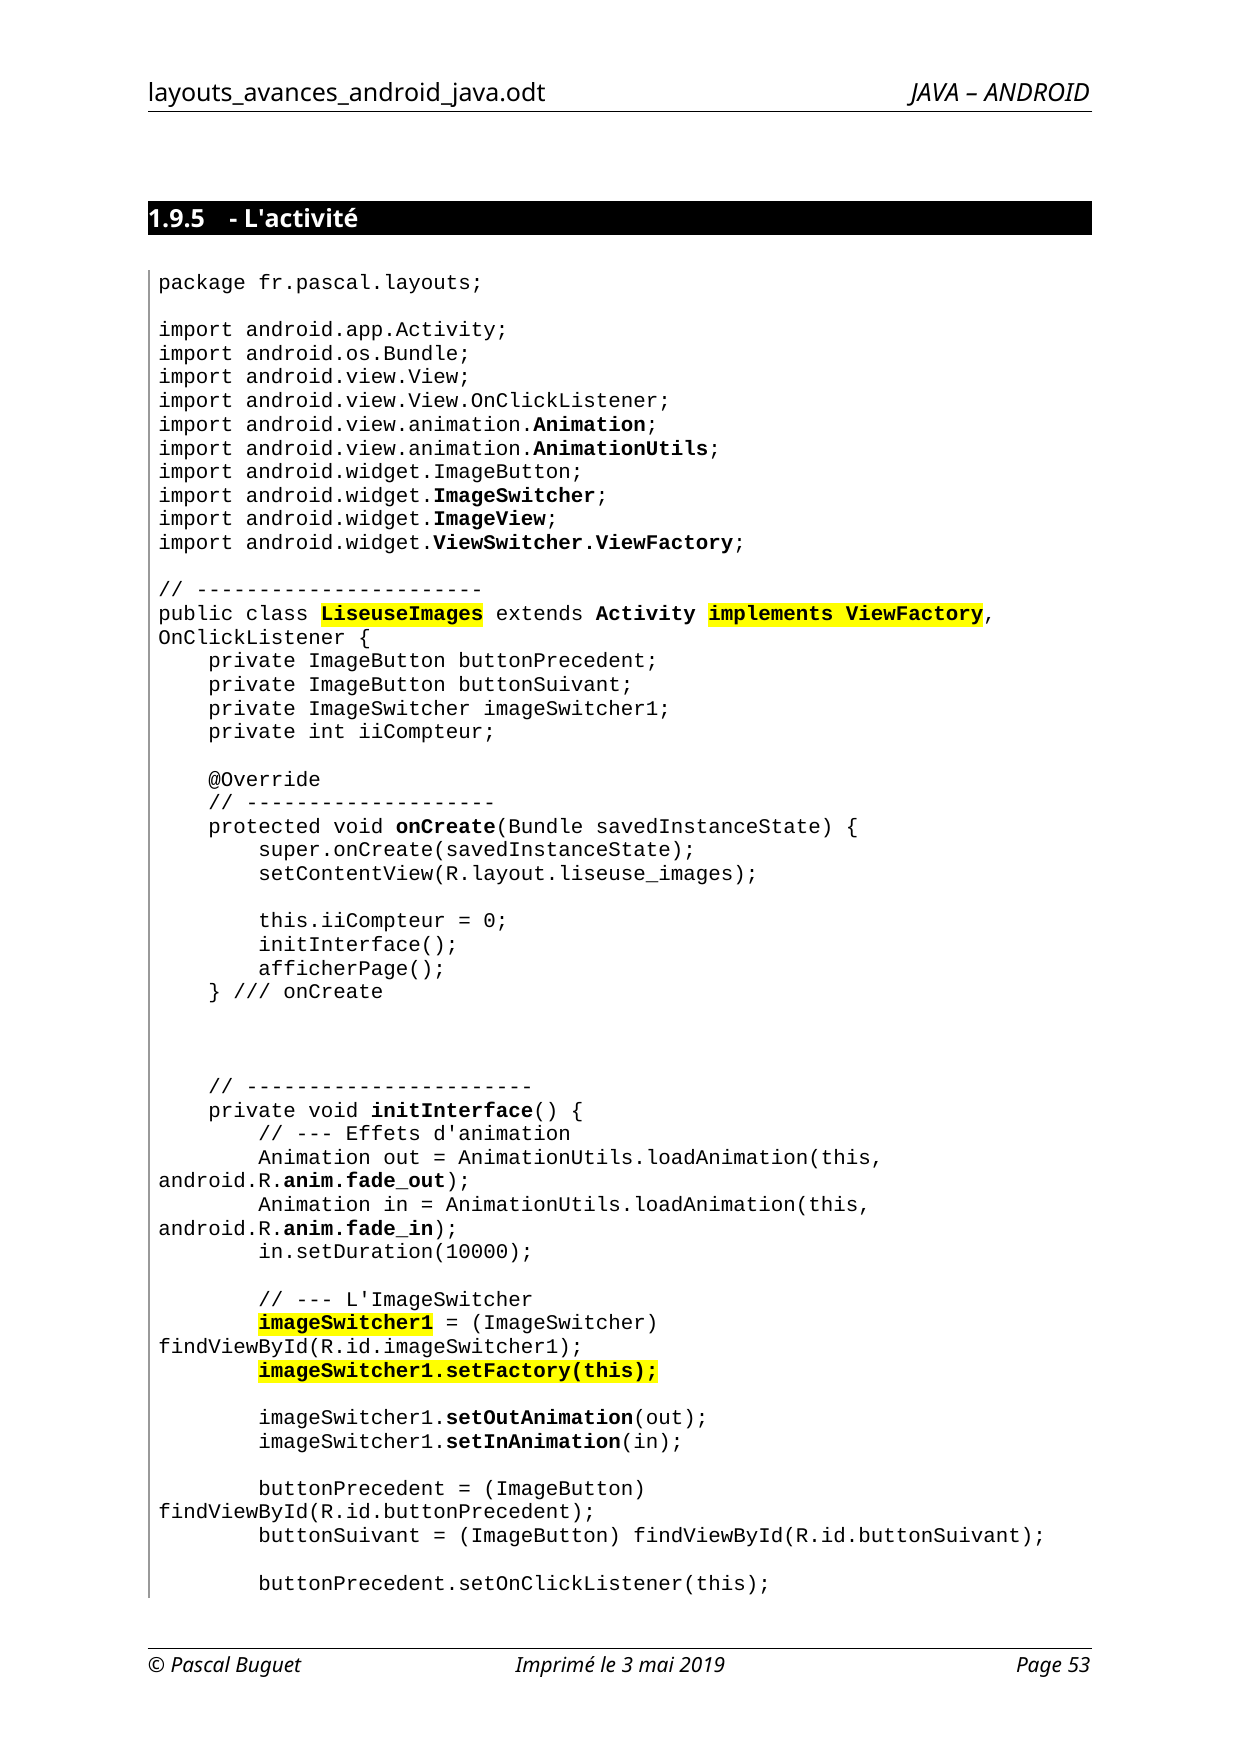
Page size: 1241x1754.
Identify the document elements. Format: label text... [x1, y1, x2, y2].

text import android.widget.ImageButton; [150, 461, 1092, 485]
subtitle - L'activité [148, 201, 1092, 235]
text imageSwitcher1 = (ImageSwitcher) findViewById(R.id.imageSwitcher1); [150, 1312, 1092, 1360]
text import android.view.animation.Animation; [150, 414, 1092, 437]
text Animation out = AnimationUtils.loadAnimation(this, android.R.anim.fade_out); [150, 1147, 1092, 1194]
text // ----------------------- [150, 1076, 1092, 1099]
text afficherPage(); [150, 958, 1092, 981]
text setContentView(R.layout.liseuse_images); [150, 863, 1092, 887]
text // --- L'ImageSwitcher [150, 1289, 1092, 1312]
text super.onCreate(savedInstanceState); [150, 839, 1092, 863]
text import android.os.Bundle; [150, 343, 1092, 367]
text } /// onCreate [150, 981, 1092, 1005]
text private ImageButton buttonSuivant; [150, 674, 1092, 698]
text // ----------------------- [150, 579, 1092, 603]
text import android.view.animation.AnimationUtils; [150, 437, 1092, 461]
text initInterface(); [150, 934, 1092, 958]
text private ImageSwitcher imageSwitcher1; [150, 698, 1092, 721]
text private ImageButton buttonPrecedent; [150, 650, 1092, 674]
text imageSwitcher1.setOutAnimation(out); [150, 1407, 1092, 1431]
text public class LiseuseImages extends Activity implements ViewFactory, OnClickListener { [150, 603, 1092, 650]
text this.iiCompteur = 0; [150, 910, 1092, 934]
text import android.app.Activity; [150, 319, 1092, 343]
text imageSwitcher1.setInAnimation(in); [150, 1431, 1092, 1454]
text in.setDuration(10000); [150, 1241, 1092, 1265]
text buttonSuivant = (ImageButton) findViewById(R.id.buttonSuivant); [150, 1525, 1092, 1549]
text buttonPrecedent.setOnClickListener(this); [150, 1572, 1092, 1598]
text import android.widget.ImageView; [150, 508, 1092, 532]
text import android.widget.ImageSwitcher; [150, 485, 1092, 508]
text import android.view.View.OnClickListener; [150, 390, 1092, 414]
text Animation in = AnimationUtils.loadAnimation(this, android.R.anim.fade_in); [150, 1194, 1092, 1241]
text import android.widget.ViewSwitcher.ViewFactory; [150, 532, 1092, 556]
text import android.view.View; [150, 367, 1092, 390]
text // -------------------- [150, 792, 1092, 816]
text package fr.pascal.layouts; [150, 270, 1092, 296]
text imageSwitcher1.setFactory(this); [150, 1360, 1092, 1383]
text @Override [150, 768, 1092, 792]
text // --- Effets d'animation [150, 1123, 1092, 1147]
text protected void onCreate(Bundle savedInstanceState) { [150, 816, 1092, 839]
text private int iiCompteur; [150, 721, 1092, 745]
text private void initInterface() { [150, 1099, 1092, 1123]
text buttonPrecedent = (ImageButton) findViewById(R.id.buttonPrecedent); [150, 1478, 1092, 1525]
